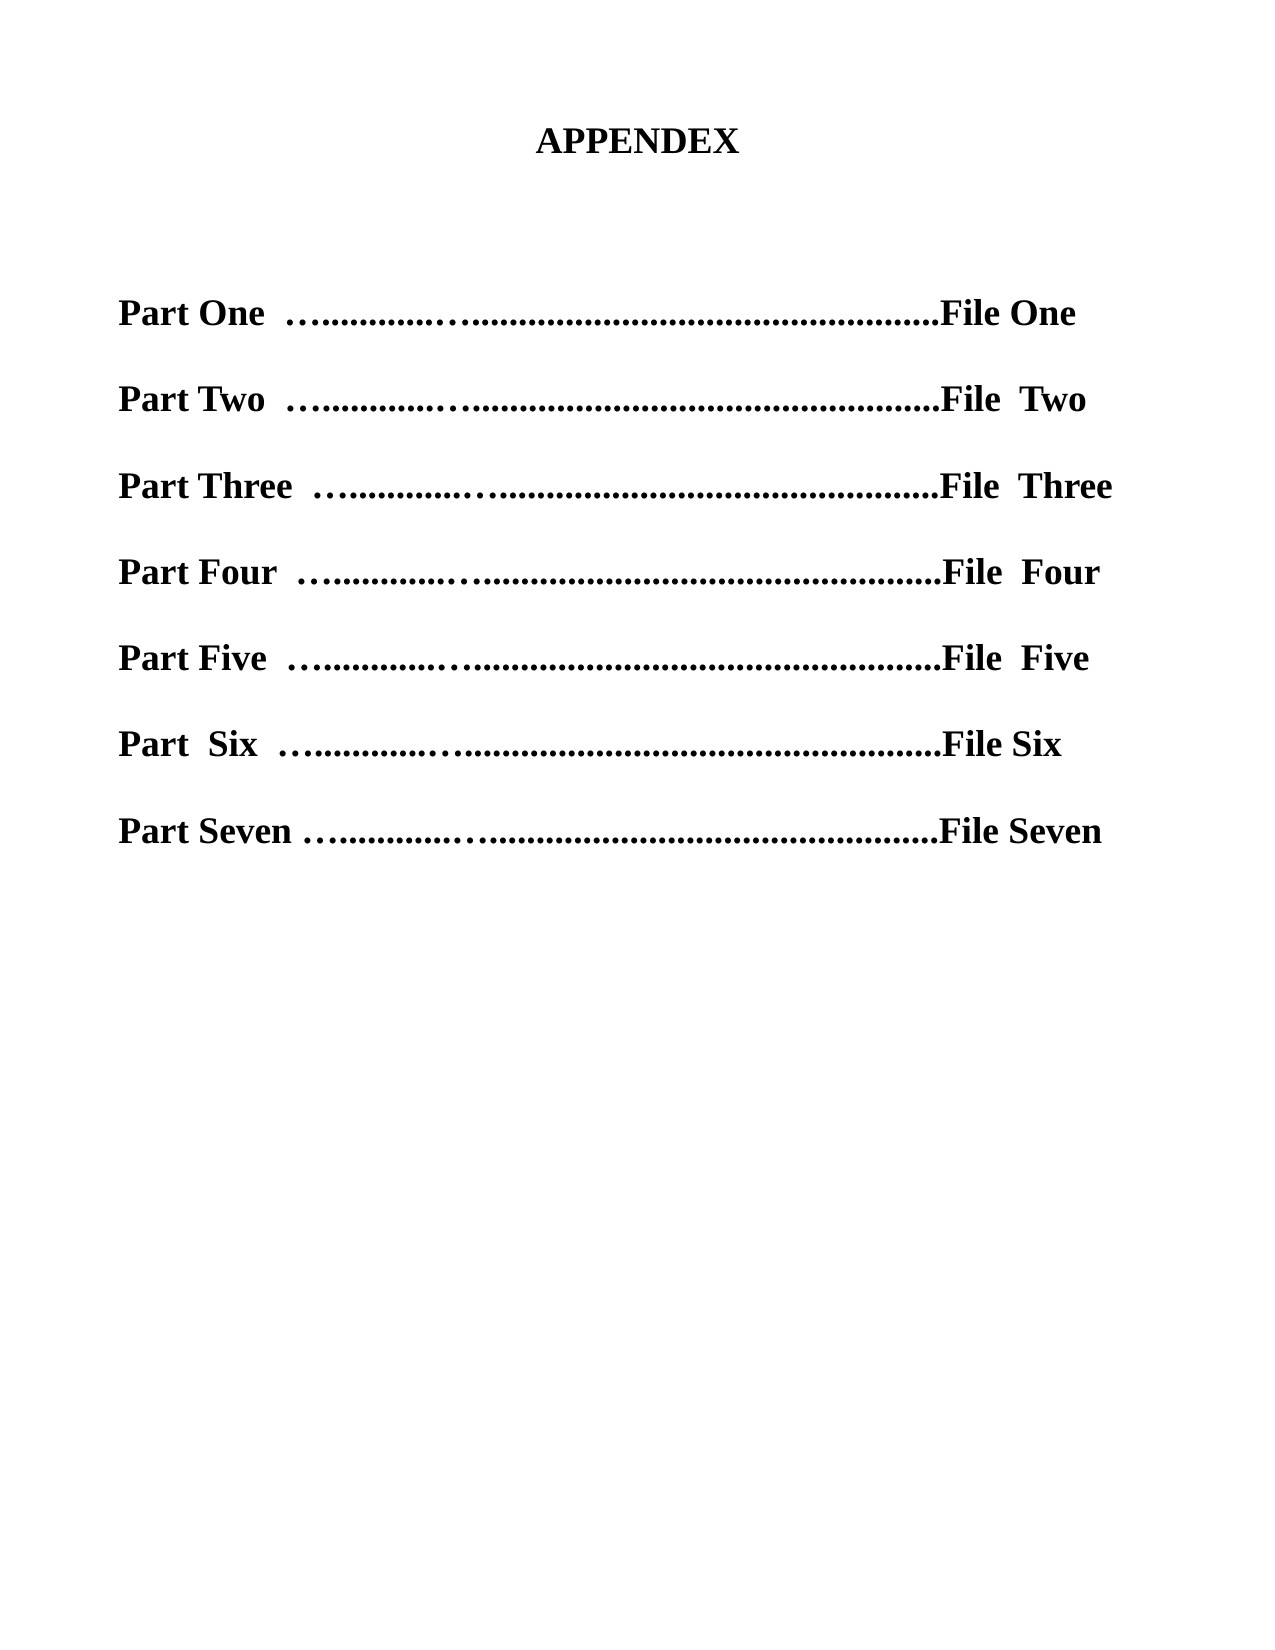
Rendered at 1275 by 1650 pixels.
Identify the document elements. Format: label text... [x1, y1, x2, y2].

text APPENDEX [118, 118, 1157, 161]
text Part Five …............…..................................................File Five [118, 636, 1157, 679]
text Part Two …............…..................................................File Two [118, 377, 1157, 420]
text Part Seven …............…................................................File Seven [118, 808, 1157, 851]
text Part Three …............…...............................................File Three [118, 463, 1157, 506]
text Part Four …............….................................................File Four [118, 549, 1157, 592]
text Part Six …............…...................................................File Six [118, 722, 1157, 765]
text Part One …............…..................................................File One [118, 291, 1157, 334]
